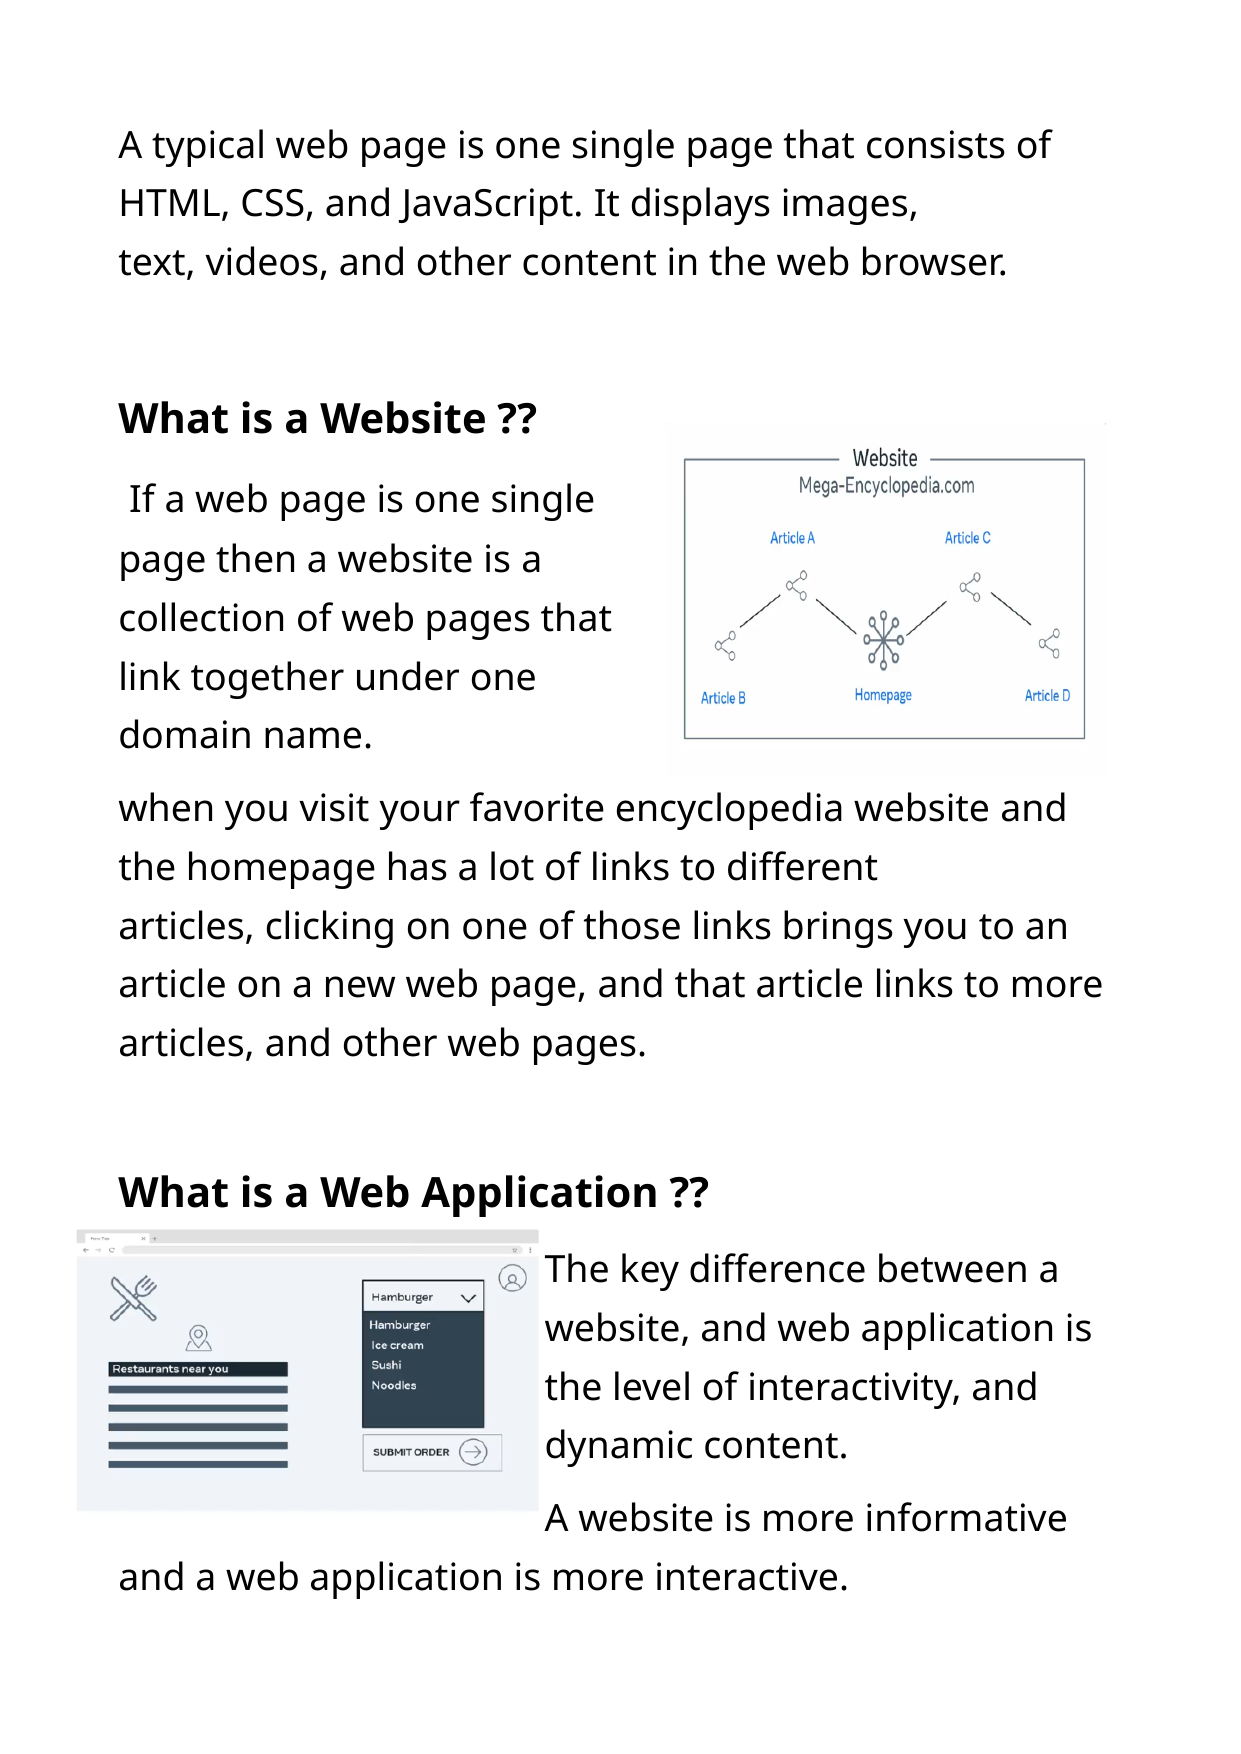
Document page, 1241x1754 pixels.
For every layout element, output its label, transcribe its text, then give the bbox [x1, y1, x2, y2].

text when you visit your favorite encyclopedia website and the homepage has a lot of links to different articles, clicking on one of those links brings you to an article on a new web page, and that article links to more articles, and other web pages. [118, 782, 1122, 1067]
picture [70, 1223, 545, 1518]
text What is a Web Application ?? [118, 1163, 1122, 1219]
picture [665, 423, 1106, 776]
text The key difference between a website, and web application is the level of interactivity, and dynamic content. [545, 1243, 1122, 1469]
text What is a Website ?? [118, 388, 1122, 445]
text If a web page is one single page then a website is a collection of web pages that link together under one domain name. [118, 468, 665, 759]
text A typical web page is one single page that consists of HTML, CSS, and JavaScript. It displays images, text, videos, and other content in the web browser. [118, 118, 1122, 286]
text [1106, 468, 1122, 759]
text A website is more informative and a web application is more interactive. [118, 1492, 1122, 1601]
